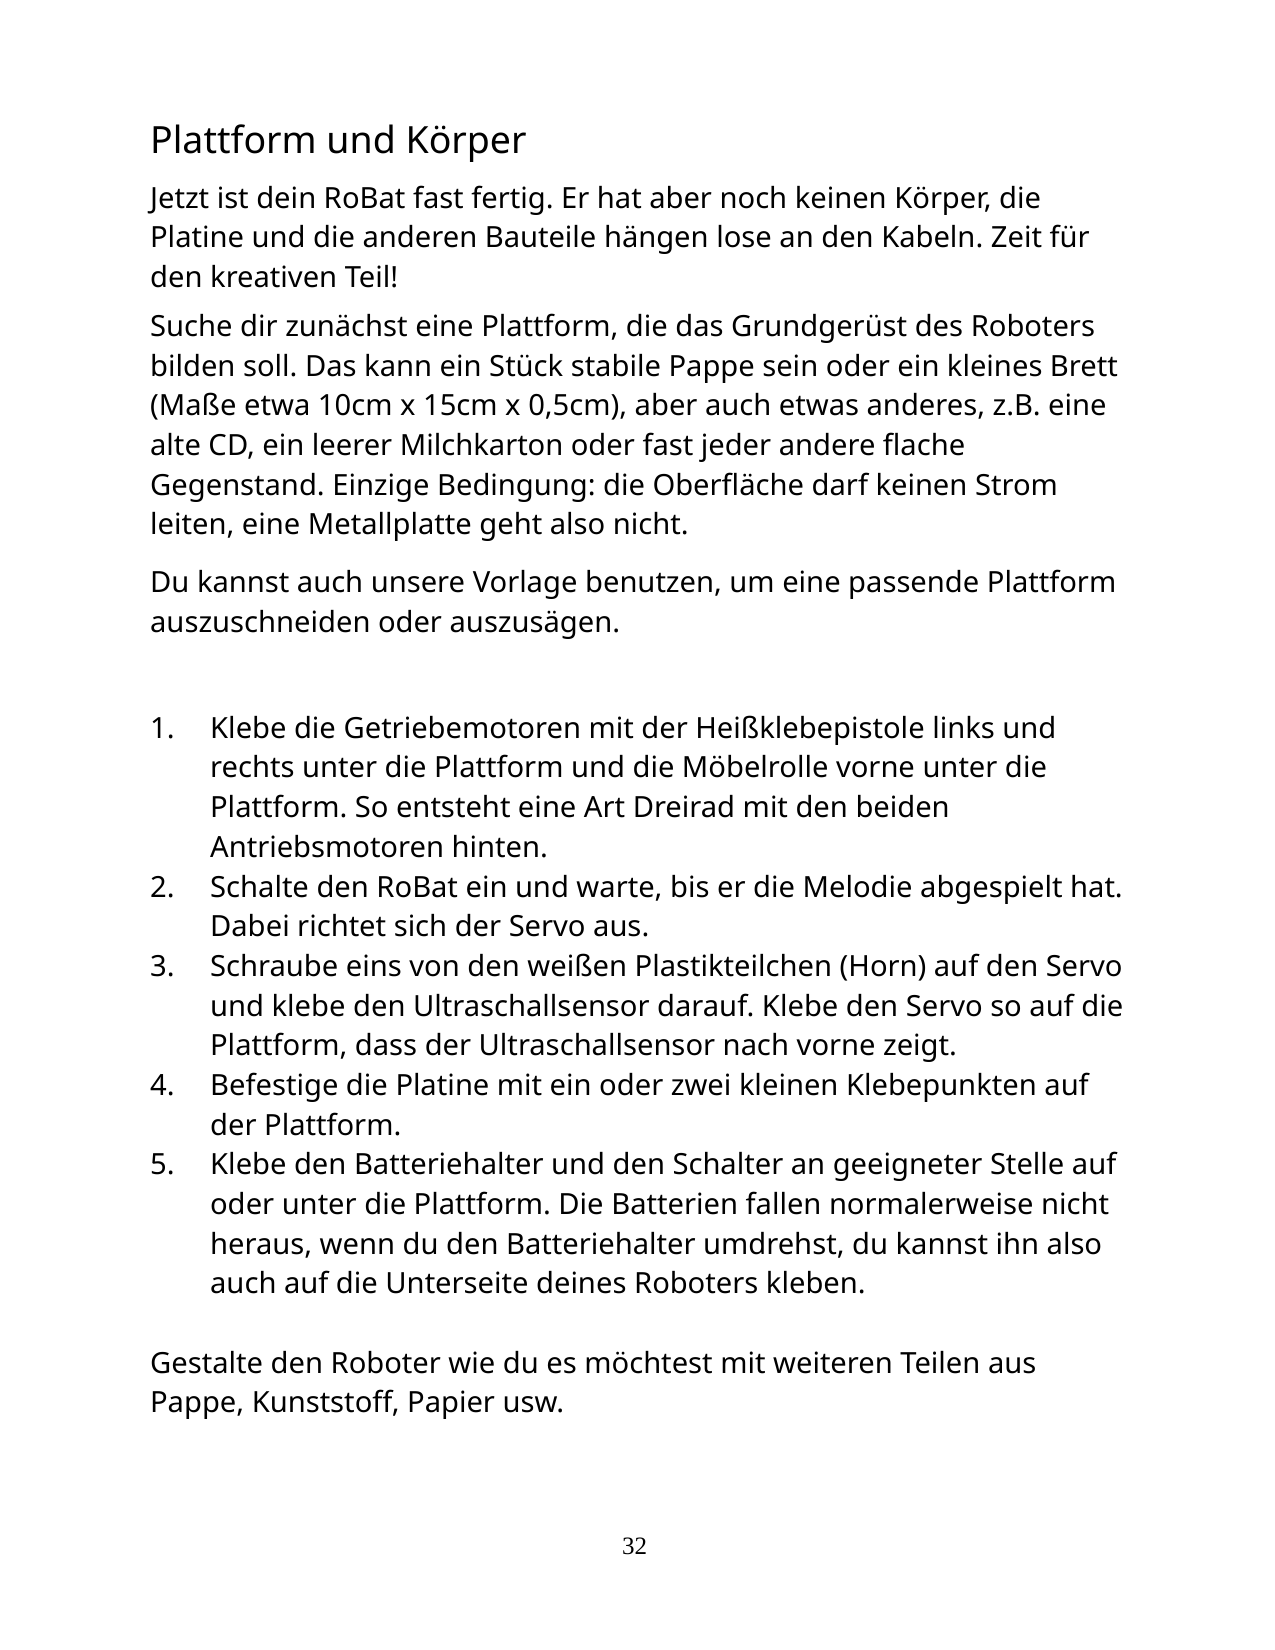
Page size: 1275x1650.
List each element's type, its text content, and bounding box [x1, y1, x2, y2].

text Gestalte den Roboter wie du es möchtest mit weiteren Teilen aus Pappe, Kunststoff, Papier usw. [150, 1342, 1125, 1421]
list Schraube eins von den weißen Plastikteilchen (Horn) auf den Servo und klebe den Ultraschallsensor darauf. Klebe den Servo so auf die Plattform, dass der Ultraschallsensor nach vorne zeigt. [150, 945, 1125, 1064]
text Suche dir zunächst eine Plattform, die das Grundgerüst des Roboters bilden soll. Das kann ein Stück stabile Pappe sein oder ein kleines Brett (Maße etwa 10cm x 15cm x 0,5cm), aber auch etwas anderes, z.B. eine alte CD, ein leerer Milchkarton oder fast jeder andere flache Gegenstand. Einzige Bedingung: die Oberfläche darf keinen Strom leiten, eine Metallplatte geht also nicht. [150, 305, 1125, 543]
list Klebe die Getriebemotoren mit der Heißklebepistole links und rechts unter die Plattform und die Möbelrolle vorne unter die Plattform. So entsteht eine Art Dreirad mit den beiden Antriebsmotoren hinten. [150, 707, 1125, 866]
subtitle Plattform und Körper [150, 113, 1125, 164]
list Schalte den RoBat ein und warte, bis er die Melodie abgespielt hat. Dabei richtet sich der Servo aus. [150, 866, 1125, 945]
text Du kannst auch unsere Vorlage benutzen, um eine passende Plattform auszuschneiden oder auszusägen. [150, 561, 1125, 641]
list Befestige die Platine mit ein oder zwei kleinen Klebepunkten auf der Plattform. [150, 1064, 1125, 1144]
list Klebe den Batteriehalter und den Schalter an geeigneter Stelle auf oder unter die Plattform. Die Batterien fallen normalerweise nicht heraus, wenn du den Batteriehalter umdrehst, du kannst ihn also auch auf die Unterseite deines Roboters kleben. [150, 1144, 1125, 1302]
text Jetzt ist dein RoBat fast fertig. Er hat aber noch keinen Körper, die Platine und die anderen Bauteile hängen lose an den Kabeln. Zeit für den kreativen Teil! [150, 177, 1125, 296]
